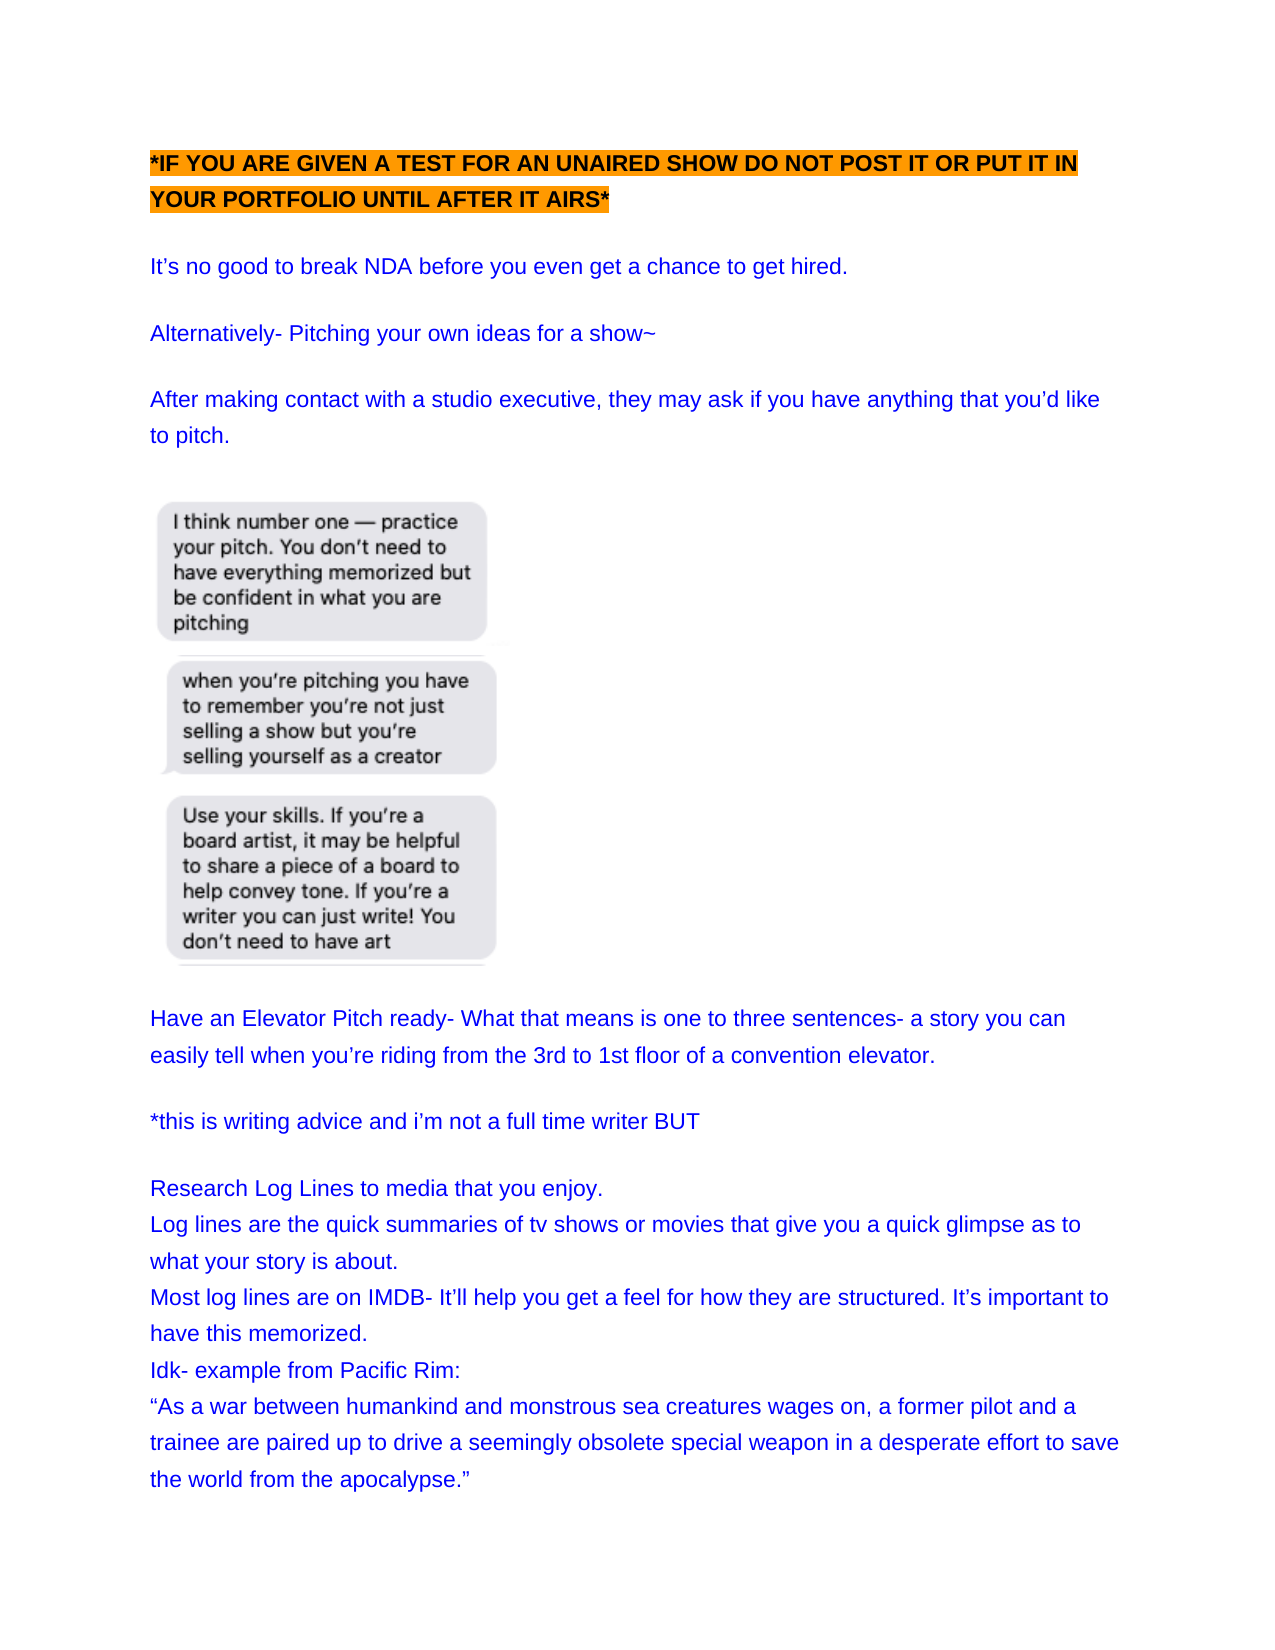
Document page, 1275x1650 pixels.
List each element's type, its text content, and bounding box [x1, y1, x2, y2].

picture [150, 786, 536, 966]
text It’s no good to break NDA before you even get a chance to get hired. [150, 253, 1125, 279]
text Have an Elevator Pitch ready- What that means is one to three sentences- a story you can easily tell when you’re riding from the 3rd to 1st floor of a convention elevator. [150, 1005, 1125, 1068]
text “As a war between humankind and monstrous sea creatures wages on, a former pilot and a trainee are paired up to drive a seemingly obsolete special weapon in a desperate effort to save the world from the apocalypse.” [150, 1393, 1125, 1492]
text After making contact with a studio executive, they may ask if you have anything that you’d like to pitch. [150, 386, 1125, 449]
picture [150, 655, 561, 776]
text Idk- example from Pacific Rim: [150, 1357, 1125, 1383]
text Alternatively- Pitching your own ideas for a show~ [150, 319, 1125, 346]
text *this is writing advice and i’m not a full time writer BUT [150, 1108, 1125, 1135]
text Research Log Lines to media that you enjoy. [150, 1175, 1125, 1201]
text *IF YOU ARE GIVEN A TEST FOR AN UNAIRED SHOW DO NOT POST IT OR PUT IT IN YOUR PORTFOLIO UNTIL AFTER IT AIRS* [150, 150, 1125, 213]
text Most log lines are on IMDB- It’ll help you get a feel for how they are structured. It’s important to have this memorized. [150, 1284, 1125, 1347]
picture [150, 488, 511, 646]
text Log lines are the quick summaries of tv shows or movies that give you a quick glimpse as to what your story is about. [150, 1211, 1125, 1274]
